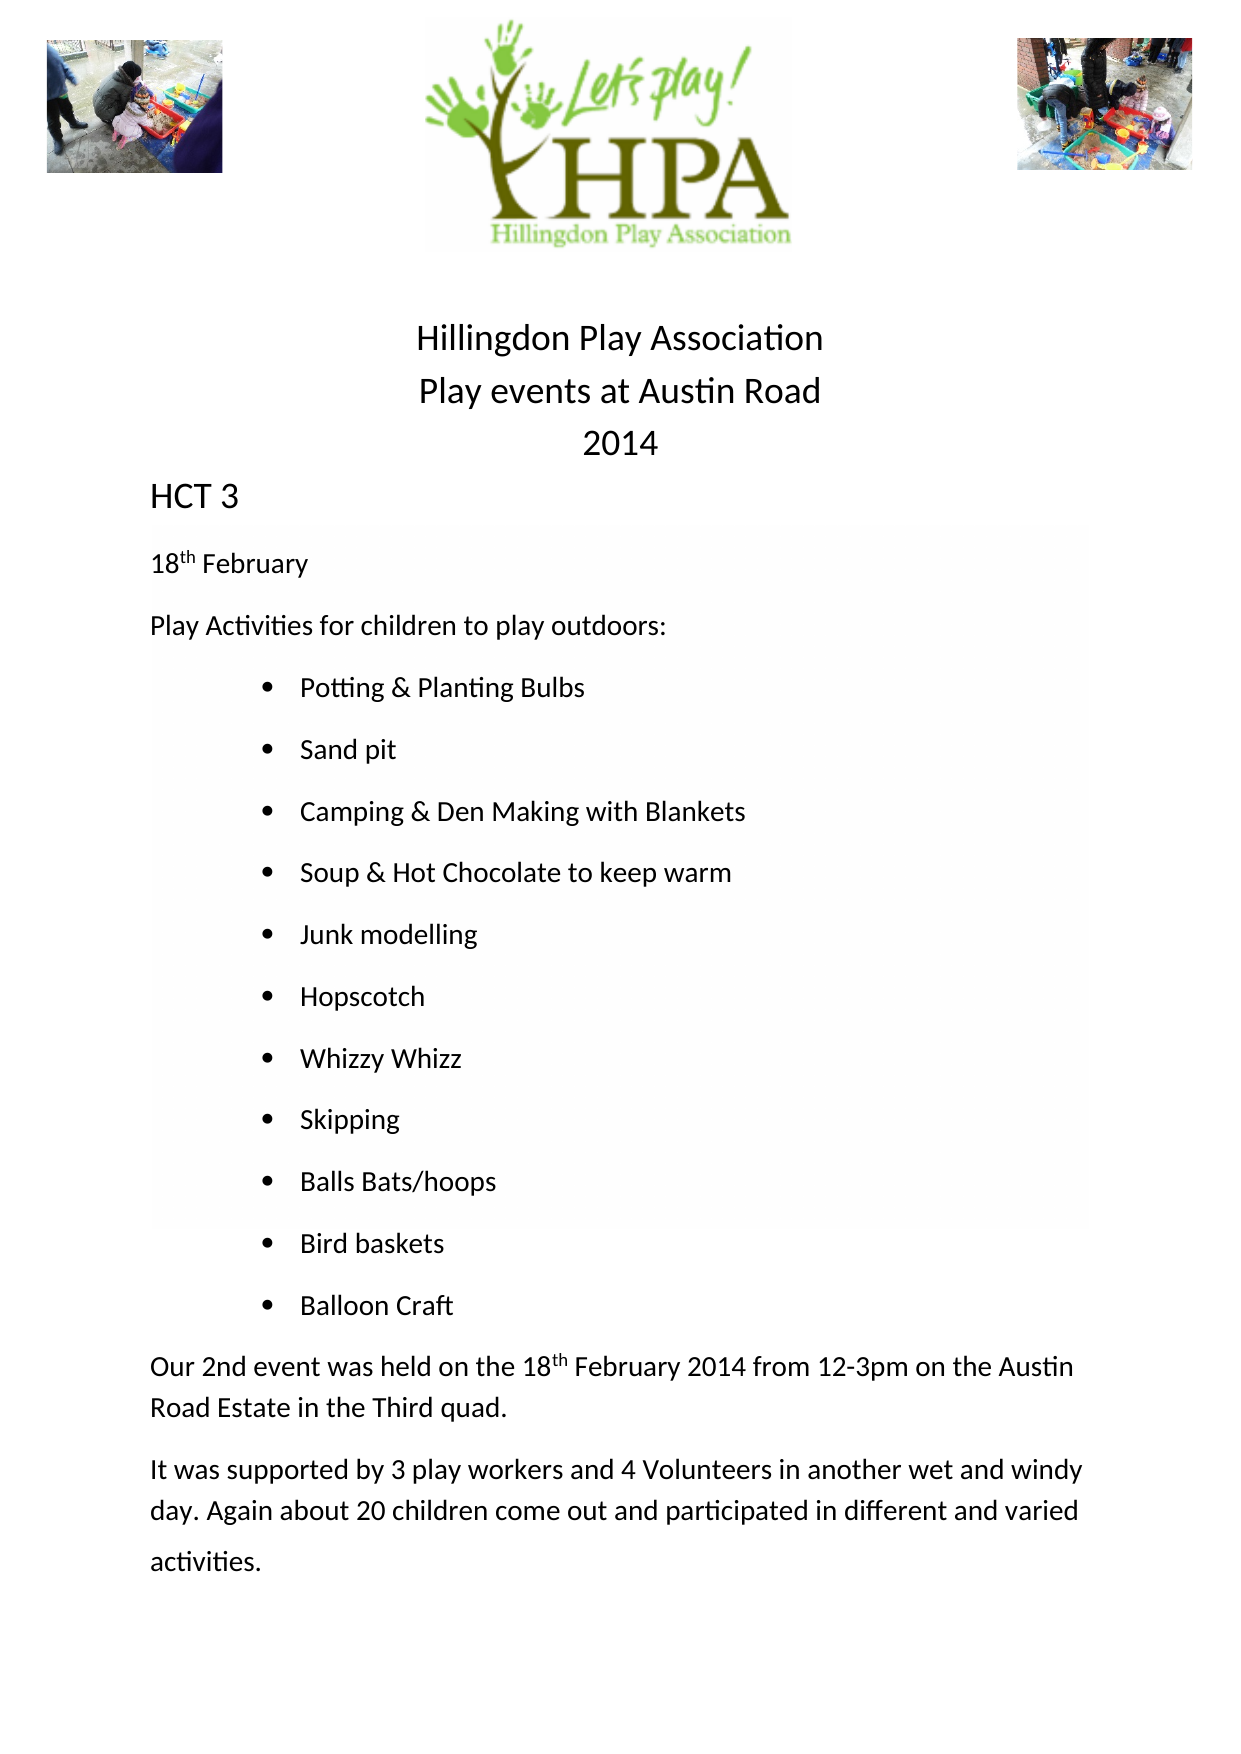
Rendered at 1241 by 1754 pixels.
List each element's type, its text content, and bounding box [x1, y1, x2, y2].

list Bird baskets [262, 1225, 1090, 1261]
text Play events at Austin Road [150, 367, 1090, 412]
list Balloon Craft [262, 1287, 1090, 1322]
text It was supported by 3 play workers and 4 Volunteers in another wet and windy day. Again about 20 children come out and participated in different and varied activities. [150, 1451, 1090, 1581]
text Our 2nd event was held on the 18th February 2014 from 12-3pm on the Austin Road Estate in the Third quad. [150, 1348, 1090, 1425]
text Hillingdon Play Association [150, 314, 1090, 360]
text 2014 [150, 419, 1090, 465]
text HCT 3 [150, 472, 1090, 518]
